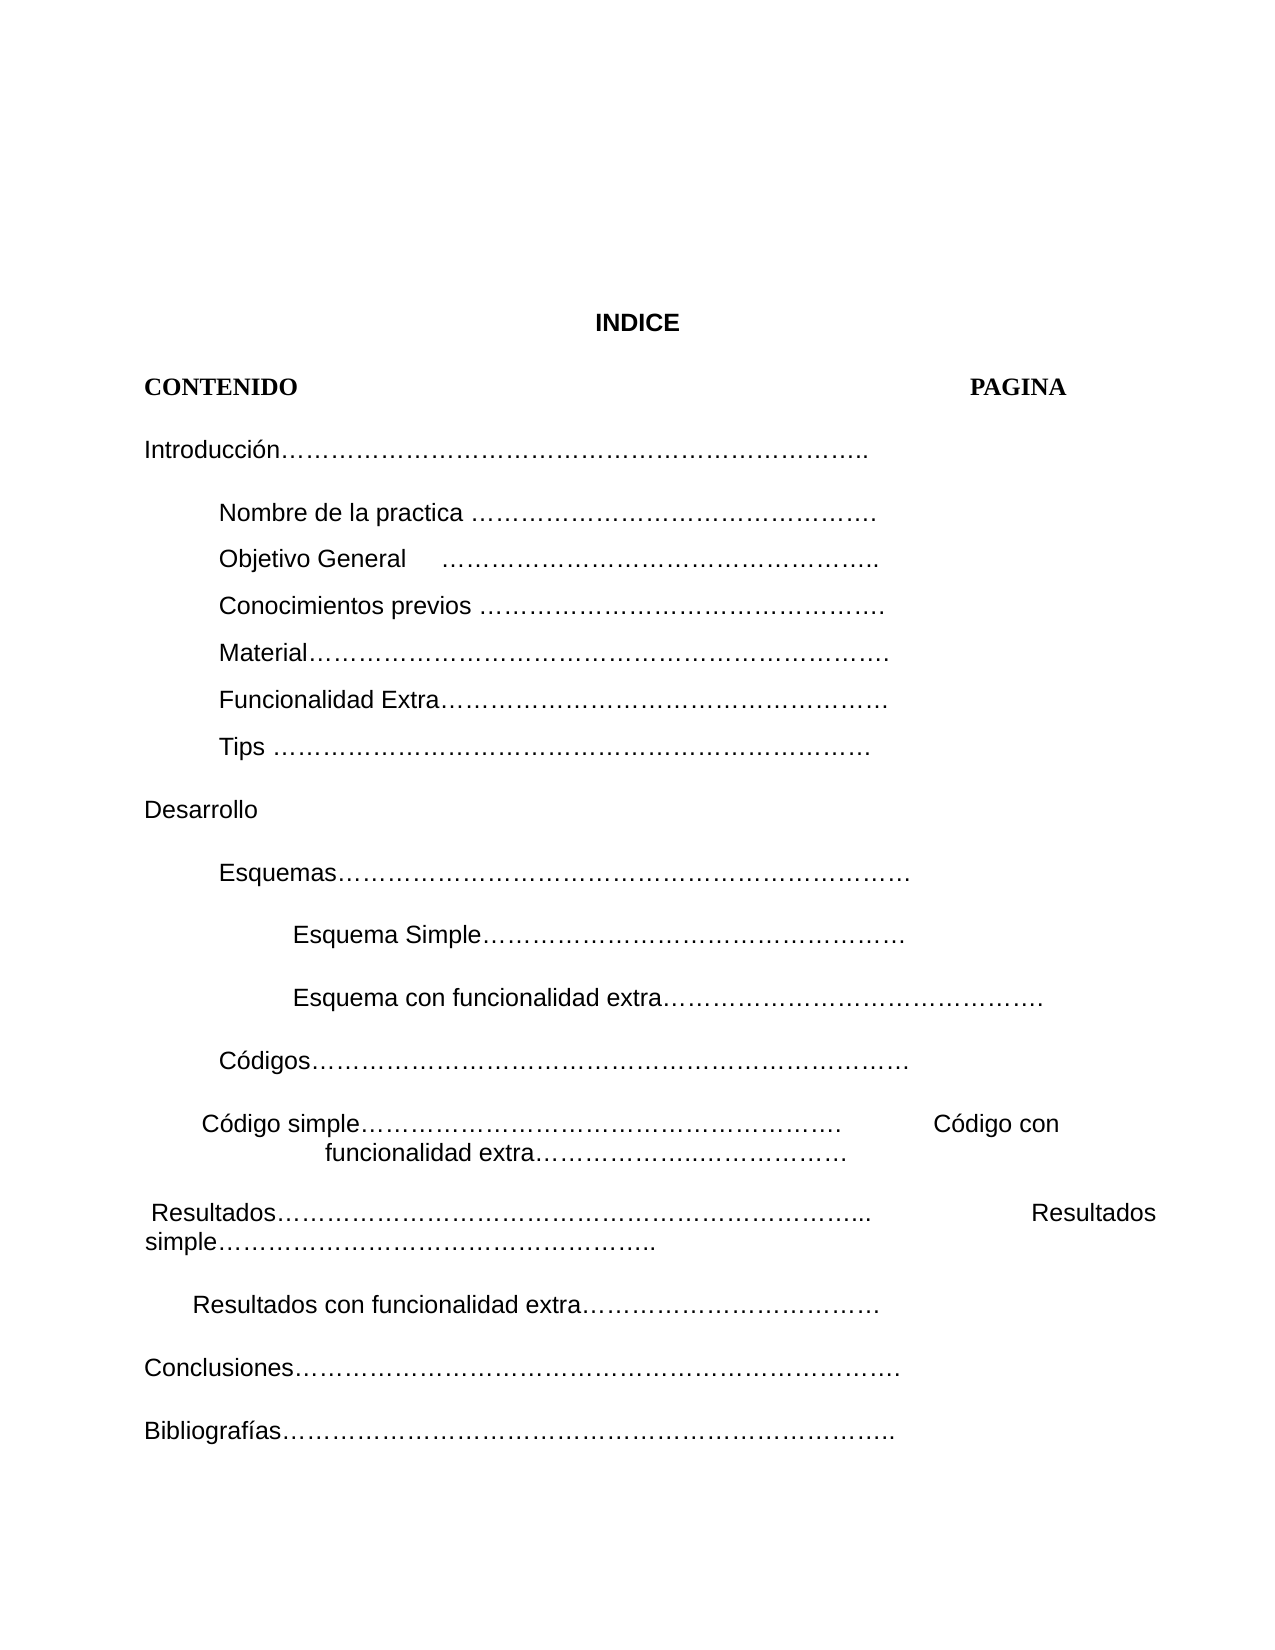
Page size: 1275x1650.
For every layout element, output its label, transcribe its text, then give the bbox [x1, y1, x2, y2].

text Conclusiones………………………………………………………………. [144, 1353, 1157, 1382]
text Código simple…………………………………………………. Código con funcionalidad extra………………..……………… [118, 1109, 1061, 1167]
text Esquema Simple…………………………………………… [144, 920, 1157, 949]
text Introducción…………………………………………………………….. [144, 435, 1157, 464]
text Material……………………………………………………………. [144, 638, 1157, 667]
text INDICE [118, 308, 1157, 337]
text Objetivo General …………………………………………….. [144, 544, 1157, 573]
text CONTENIDO PAGINA [144, 372, 1157, 401]
text Resultados con funcionalidad extra……………………………… [144, 1290, 1157, 1319]
text Conocimientos previos …………………………………………. [144, 591, 1157, 620]
text Esquemas…………………………………………………………… [144, 857, 1157, 886]
text Desarrollo [144, 794, 1157, 823]
text Nombre de la practica …………………………………………. [144, 498, 1157, 527]
text Esquema con funcionalidad extra………………………………………. [144, 983, 1157, 1012]
text Tips ……………………………………………………………… [144, 732, 1157, 760]
text Resultados……………………………………………………………... Resultados simple…………………………………………….. [144, 1198, 1157, 1256]
text Códigos……………………………………………………………… [144, 1046, 1157, 1075]
text Funcionalidad Extra……………………………………………… [144, 685, 1157, 714]
text Bibliografías……………………………………………………………….. [144, 1416, 1157, 1444]
